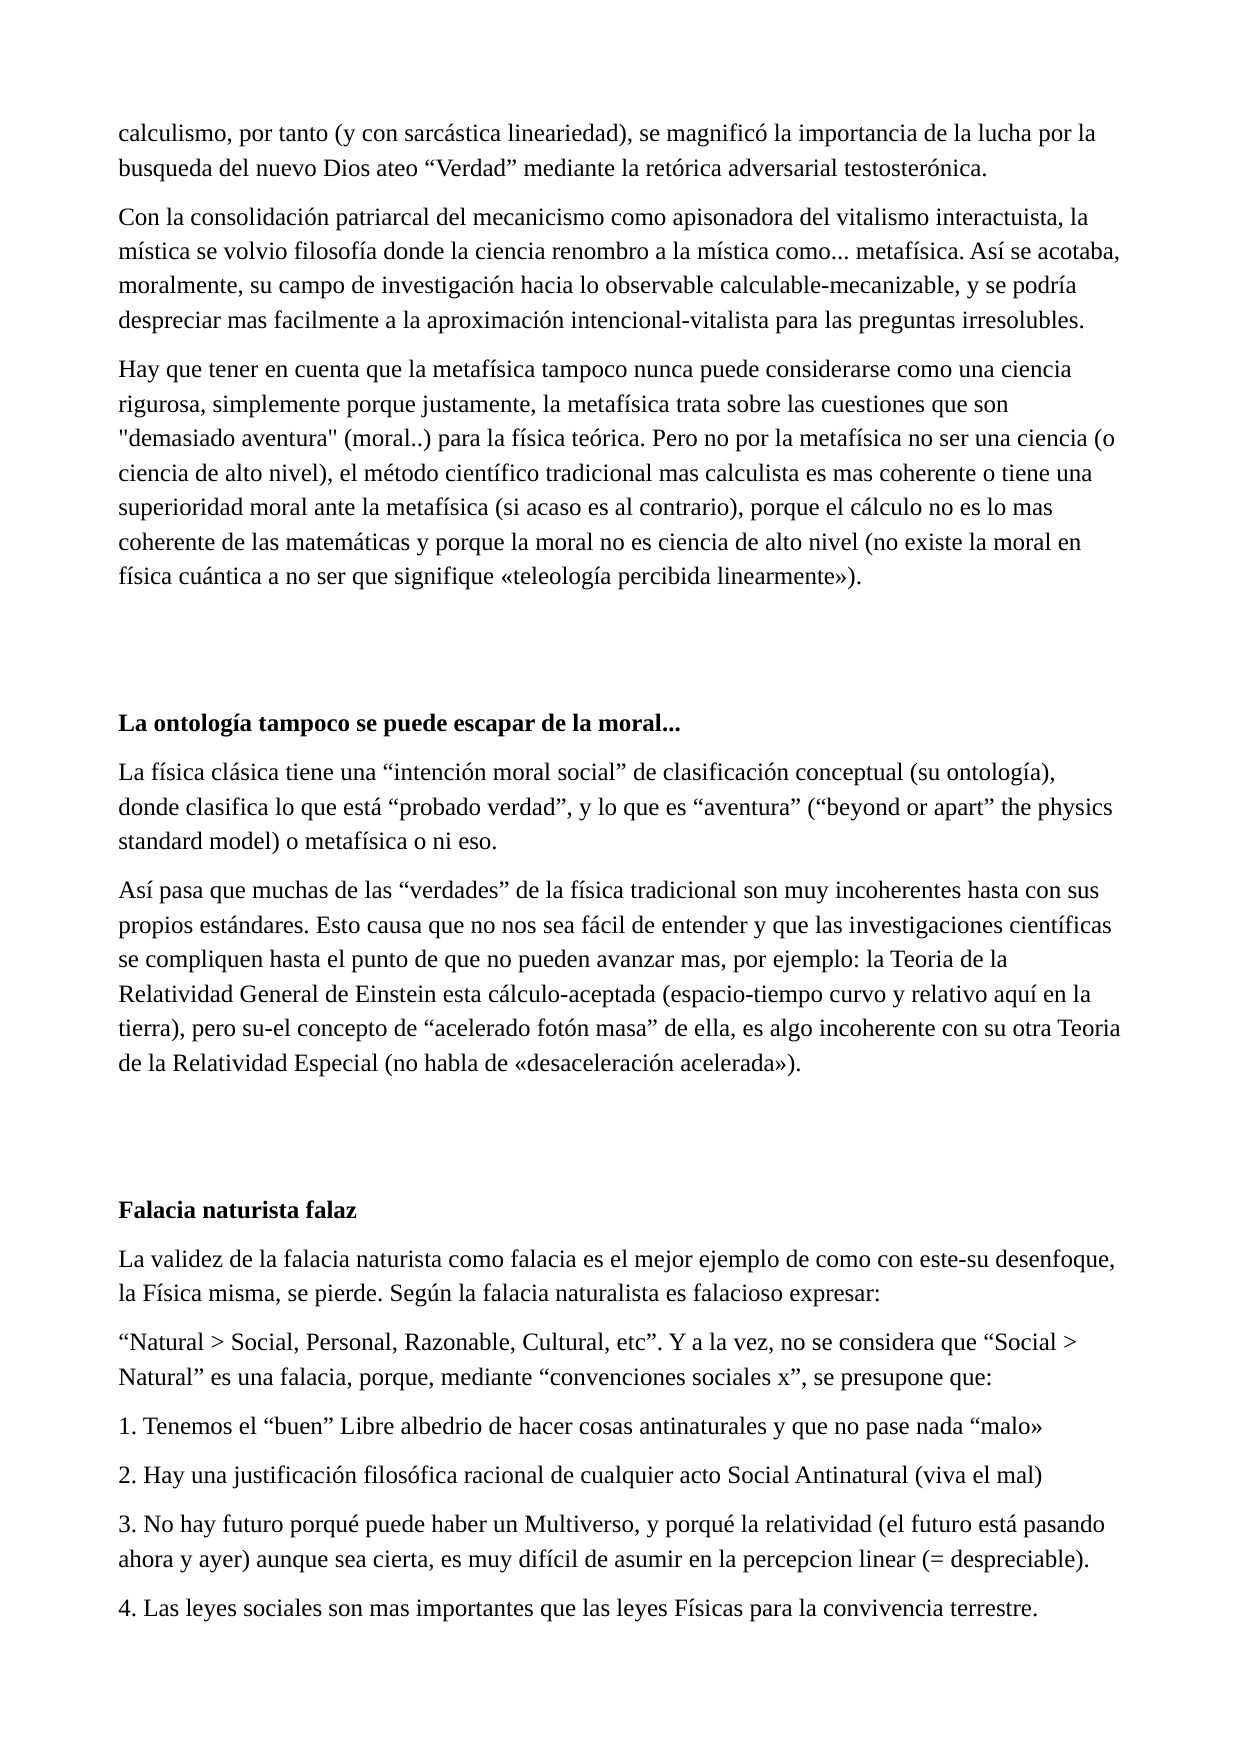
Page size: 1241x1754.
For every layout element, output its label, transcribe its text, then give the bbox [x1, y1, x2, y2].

text 3. No hay futuro porqué puede haber un Multiverso, y porqué la relatividad (el futuro está pasando ahora y ayer) aunque sea cierta, es muy difícil de asumir en la percepcion linear (= despreciable). [118, 1509, 1122, 1572]
text “Natural > Social, Personal, Razonable, Cultural, etc”. Y a la vez, no se considera que “Social > Natural” es una falacia, porque, mediante “convenciones sociales x”, se presupone que: [118, 1327, 1122, 1391]
text 2. Hay una justificación filosófica racional de cualquier acto Social Antinatural (viva el mal) [118, 1460, 1122, 1489]
text La validez de la falacia naturista como falacia es el mejor ejemplo de como con este-su desenfoque, la Física misma, se pierde. Según la falacia naturalista es falacioso expresar: [118, 1244, 1122, 1307]
text La ontología tampoco se puede escapar de la moral... [118, 708, 1122, 737]
text La física clásica tiene una “intención moral social” de clasificación conceptual (su ontología), donde clasifica lo que está “probado verdad”, y lo que es “aventura” (“beyond or apart” the physics standard model) o metafísica o ni eso. [118, 757, 1122, 855]
text 1. Tenemos el “buen” Libre albedrio de hacer cosas antinaturales y que no pase nada “malo» [118, 1411, 1122, 1440]
text 4. Las leyes sociales son mas importantes que las leyes Físicas para la convivencia terrestre. [118, 1593, 1122, 1621]
text Hay que tener en cuenta que la metafísica tampoco nunca puede considerarse como una ciencia rigurosa, simplemente porque justamente, la metafísica trata sobre las cuestiones que son "demasiado aventura" (moral..) para la física teórica. Pero no por la metafísica no ser una ciencia (o ciencia de alto nivel), el método científico tradicional mas calculista es mas coherente o tiene una superioridad moral ante la metafísica (si acaso es al contrario), porque el cálculo no es lo mas coherente de las matemáticas y porque la moral no es ciencia de alto nivel (no existe la moral en física cuántica a no ser que signifique «teleología percibida linearmente»). [118, 354, 1122, 590]
text Así pasa que muchas de las “verdades” de la física tradicional son muy incoherentes hasta con sus propios estándares. Esto causa que no nos sea fácil de entender y que las investigaciones científicas se compliquen hasta el punto de que no pueden avanzar mas, por ejemplo: la Teoria de la Relatividad General de Einstein esta cálculo-aceptada (espacio-tiempo curvo y relativo aquí en la tierra), pero su-el concepto de “acelerado fotón masa” de ella, es algo incoherente con su otra Teoria de la Relatividad Especial (no habla de «desaceleración acelerada»). [118, 875, 1122, 1076]
text Con la consolidación patriarcal del mecanicismo como apisonadora del vitalismo interactuista, la mística se volvio filosofía donde la ciencia renombro a la mística como... metafísica. Así se acotaba, moralmente, su campo de investigación hacia lo observable calculable-mecanizable, y se podría despreciar mas facilmente a la aproximación intencional-vitalista para las preguntas irresolubles. [118, 202, 1122, 334]
text calculismo, por tanto (y con sarcástica lineariedad), se magnificó la importancia de la lucha por la busqueda del nuevo Dios ateo “Verdad” mediante la retórica adversarial testosterónica. [118, 118, 1122, 181]
text Falacia naturista falaz [118, 1195, 1122, 1224]
